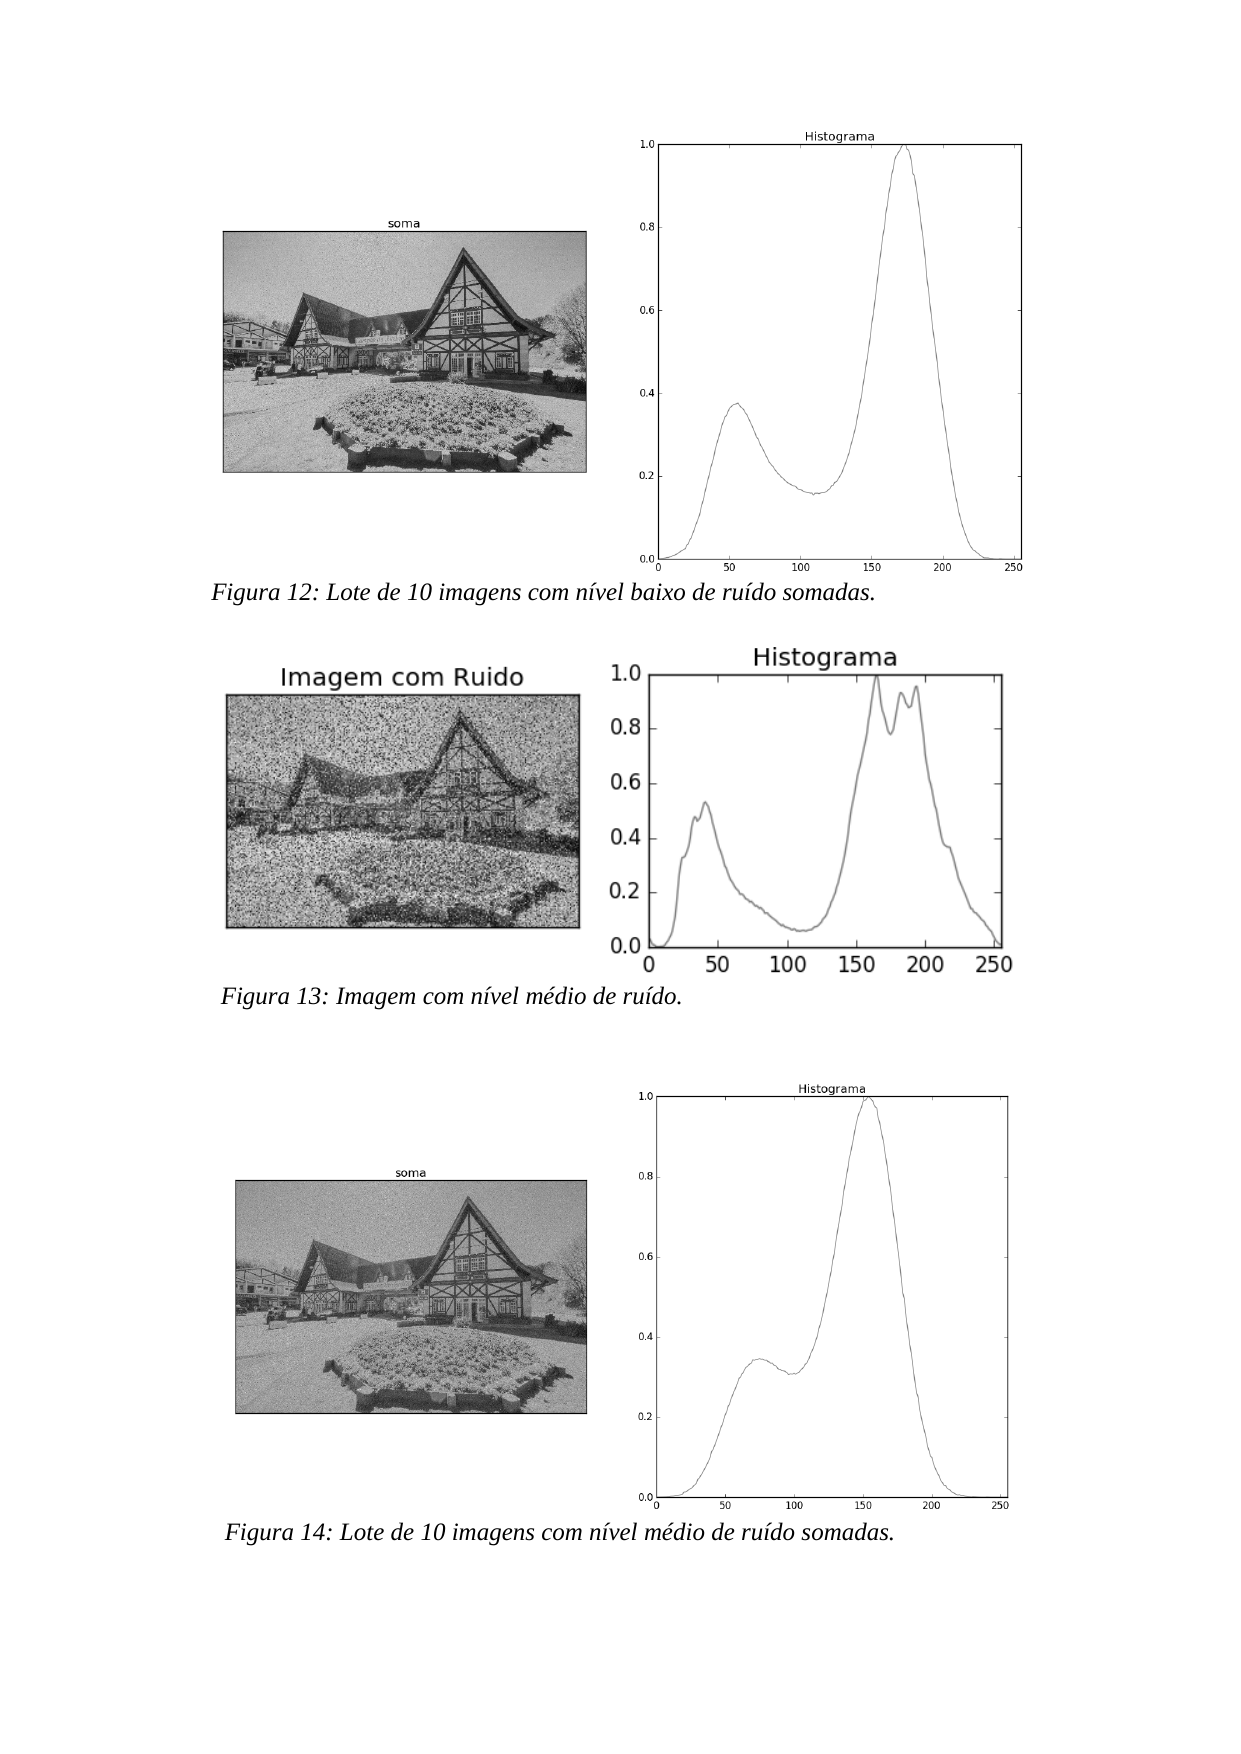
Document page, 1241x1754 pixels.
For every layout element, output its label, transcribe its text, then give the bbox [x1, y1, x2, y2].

text Figura 14: Lote de 10 imagens com nível médio de ruído somadas. [224, 1518, 1016, 1546]
picture [211, 130, 1030, 578]
text Figura 13: Imagem com nível médio de ruído. [221, 981, 1020, 1009]
text Figura 12: Lote de 10 imagens com nível baixo de ruído somadas. [211, 578, 1029, 606]
picture [220, 647, 1020, 981]
picture [224, 1079, 1016, 1518]
